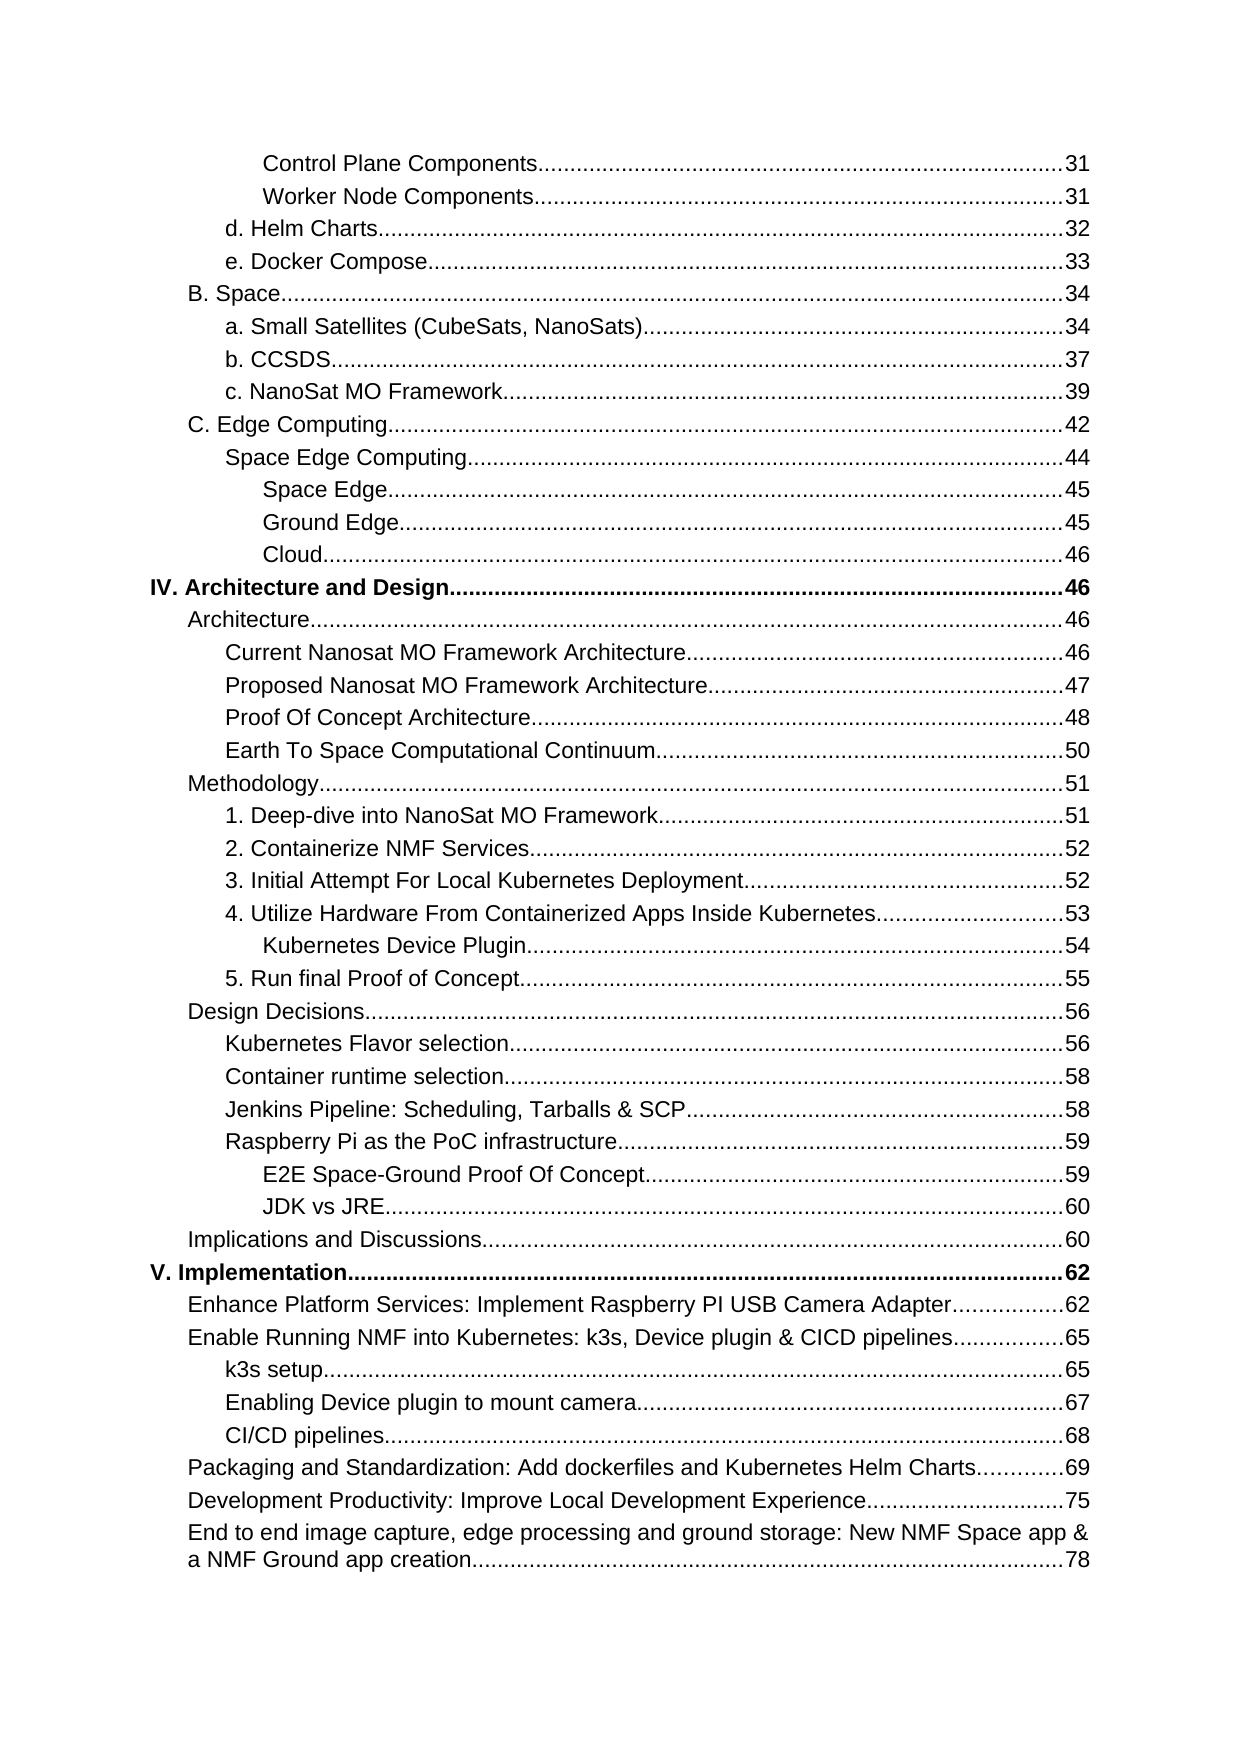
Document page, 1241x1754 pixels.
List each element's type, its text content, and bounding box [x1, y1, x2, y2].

text Cloud 46 [262, 541, 1090, 568]
text 3. Initial Attempt For Local Kubernetes Deployment 52 [225, 867, 1090, 894]
text Methodology 51 [187, 769, 1090, 796]
text Proof Of Concept Architecture 48 [225, 704, 1090, 731]
text Control Plane Components 31 [262, 150, 1090, 176]
text IV. Architecture and Design 46 [150, 574, 1090, 600]
text a. Small Satellites (CubeSats, NanoSats) 34 [225, 313, 1090, 339]
text 5. Run final Proof of Concept 55 [225, 965, 1090, 991]
text Design Decisions 56 [187, 998, 1090, 1024]
text B. Space 34 [187, 280, 1090, 307]
text Kubernetes Device Plugin 54 [262, 932, 1090, 959]
text Space Edge Computing 44 [225, 443, 1090, 470]
text Enhance Platform Services: Implement Raspberry PI USB Camera Adapter 62 [187, 1291, 1090, 1317]
text Raspberry Pi as the PoC infrastructure 59 [225, 1128, 1090, 1154]
text Worker Node Components 31 [262, 183, 1090, 209]
text C. Edge Computing 42 [187, 411, 1090, 437]
text V. Implementation 62 [150, 1258, 1090, 1285]
text Enabling Device plugin to mount camera 67 [225, 1389, 1090, 1415]
text Enable Running NMF into Kubernetes: k3s, Device plugin & CICD pipelines 65 [187, 1324, 1090, 1350]
text E2E Space-Ground Proof Of Concept 59 [262, 1161, 1090, 1187]
text d. Helm Charts 32 [225, 215, 1090, 242]
text 4. Utilize Hardware From Containerized Apps Inside Kubernetes 53 [225, 900, 1090, 926]
text Ground Edge 45 [262, 509, 1090, 535]
text End to end image capture, edge processing and ground storage: New NMF Space app & a NMF Ground app creation 78 [187, 1519, 1090, 1572]
text b. CCSDS 37 [225, 346, 1090, 372]
text Architecture 46 [187, 606, 1090, 633]
text k3s setup 65 [225, 1356, 1090, 1383]
text c. NanoSat MO Framework 39 [225, 378, 1090, 404]
text Packaging and Standardization: Add dockerfiles and Kubernetes Helm Charts 69 [187, 1454, 1090, 1481]
text CI/CD pipelines 68 [225, 1422, 1090, 1448]
text Kubernetes Flavor selection 56 [225, 1030, 1090, 1057]
text Development Productivity: Improve Local Development Experience 75 [187, 1487, 1090, 1513]
text Jenkins Pipeline: Scheduling, Tarballs & SCP 58 [225, 1096, 1090, 1122]
text Implications and Discussions 60 [187, 1226, 1090, 1252]
text e. Docker Compose 33 [225, 248, 1090, 274]
text Container runtime selection 58 [225, 1063, 1090, 1089]
text Current Nanosat MO Framework Architecture 46 [225, 639, 1090, 665]
text Proposed Nanosat MO Framework Architecture 47 [225, 672, 1090, 698]
text JDK vs JRE 60 [262, 1193, 1090, 1220]
text Earth To Space Computational Continuum 50 [225, 737, 1090, 763]
text 2. Containerize NMF Services 52 [225, 835, 1090, 861]
text Space Edge 45 [262, 476, 1090, 502]
text 1. Deep-dive into NanoSat MO Framework 51 [225, 802, 1090, 828]
